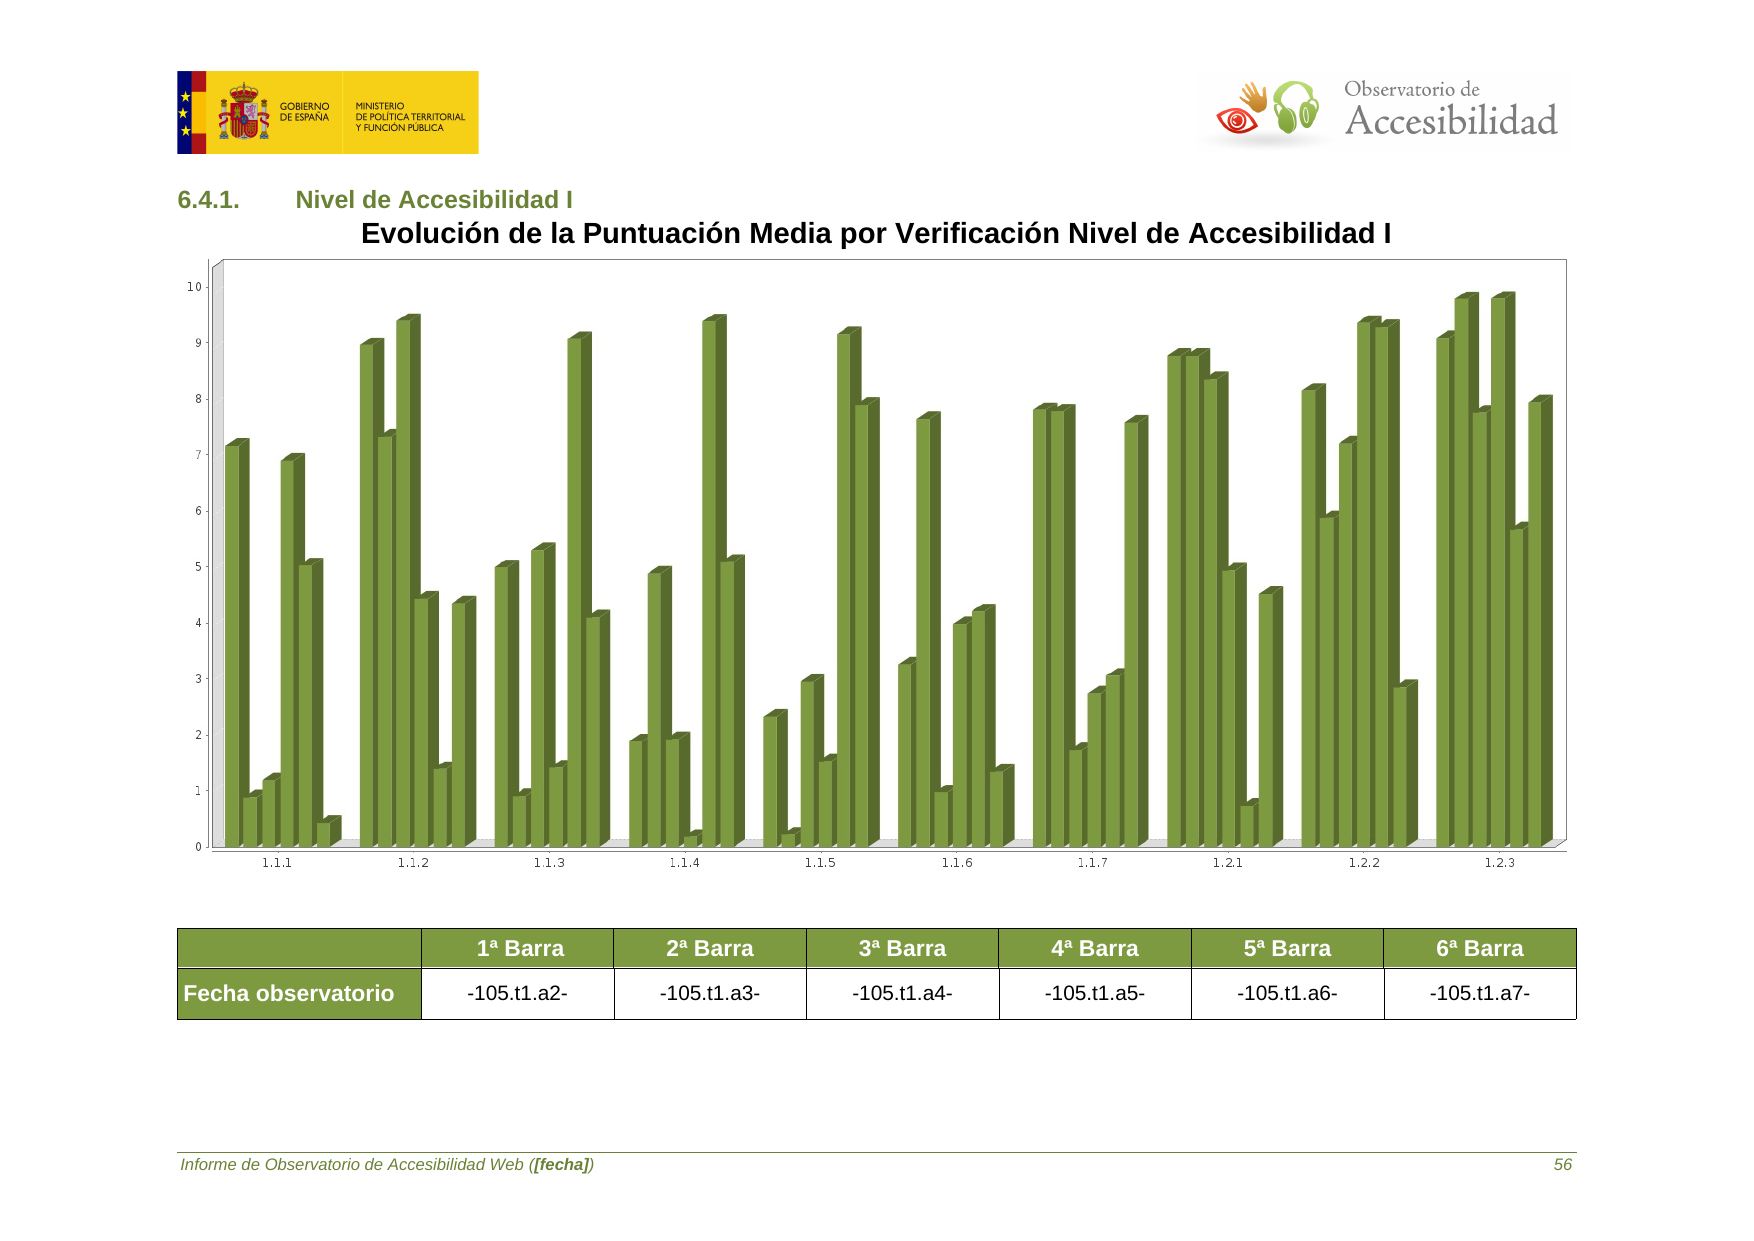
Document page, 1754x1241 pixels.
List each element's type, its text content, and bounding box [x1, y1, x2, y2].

table_header 1ª Barra [422, 929, 613, 967]
table_cell -105.t1.a2- [422, 969, 614, 1019]
table_header 6ª Barra [1384, 929, 1576, 967]
picture [177, 71, 479, 154]
table_header 3ª Barra [807, 929, 998, 967]
table_cell -105.t1.a5- [1000, 969, 1191, 1019]
subtitle Nivel de Accesibilidad I [177, 185, 1577, 214]
table_header [178, 929, 421, 967]
text Evolución de la Puntuación Media por Verificación Nivel de Accesibilidad I [177, 216, 1577, 250]
table_header 2ª Barra [614, 929, 806, 967]
table_header 4ª Barra [999, 929, 1191, 967]
picture [177, 250, 1577, 875]
picture [1196, 72, 1572, 154]
table_cell -105.t1.a3- [615, 969, 806, 1019]
table_cell -105.t1.a6- [1192, 969, 1384, 1019]
table_header 5ª Barra [1192, 929, 1383, 967]
table_cell -105.t1.a7- [1385, 969, 1576, 1019]
table_cell -105.t1.a4- [807, 969, 999, 1019]
table_cell Fecha observatorio [178, 969, 421, 1019]
